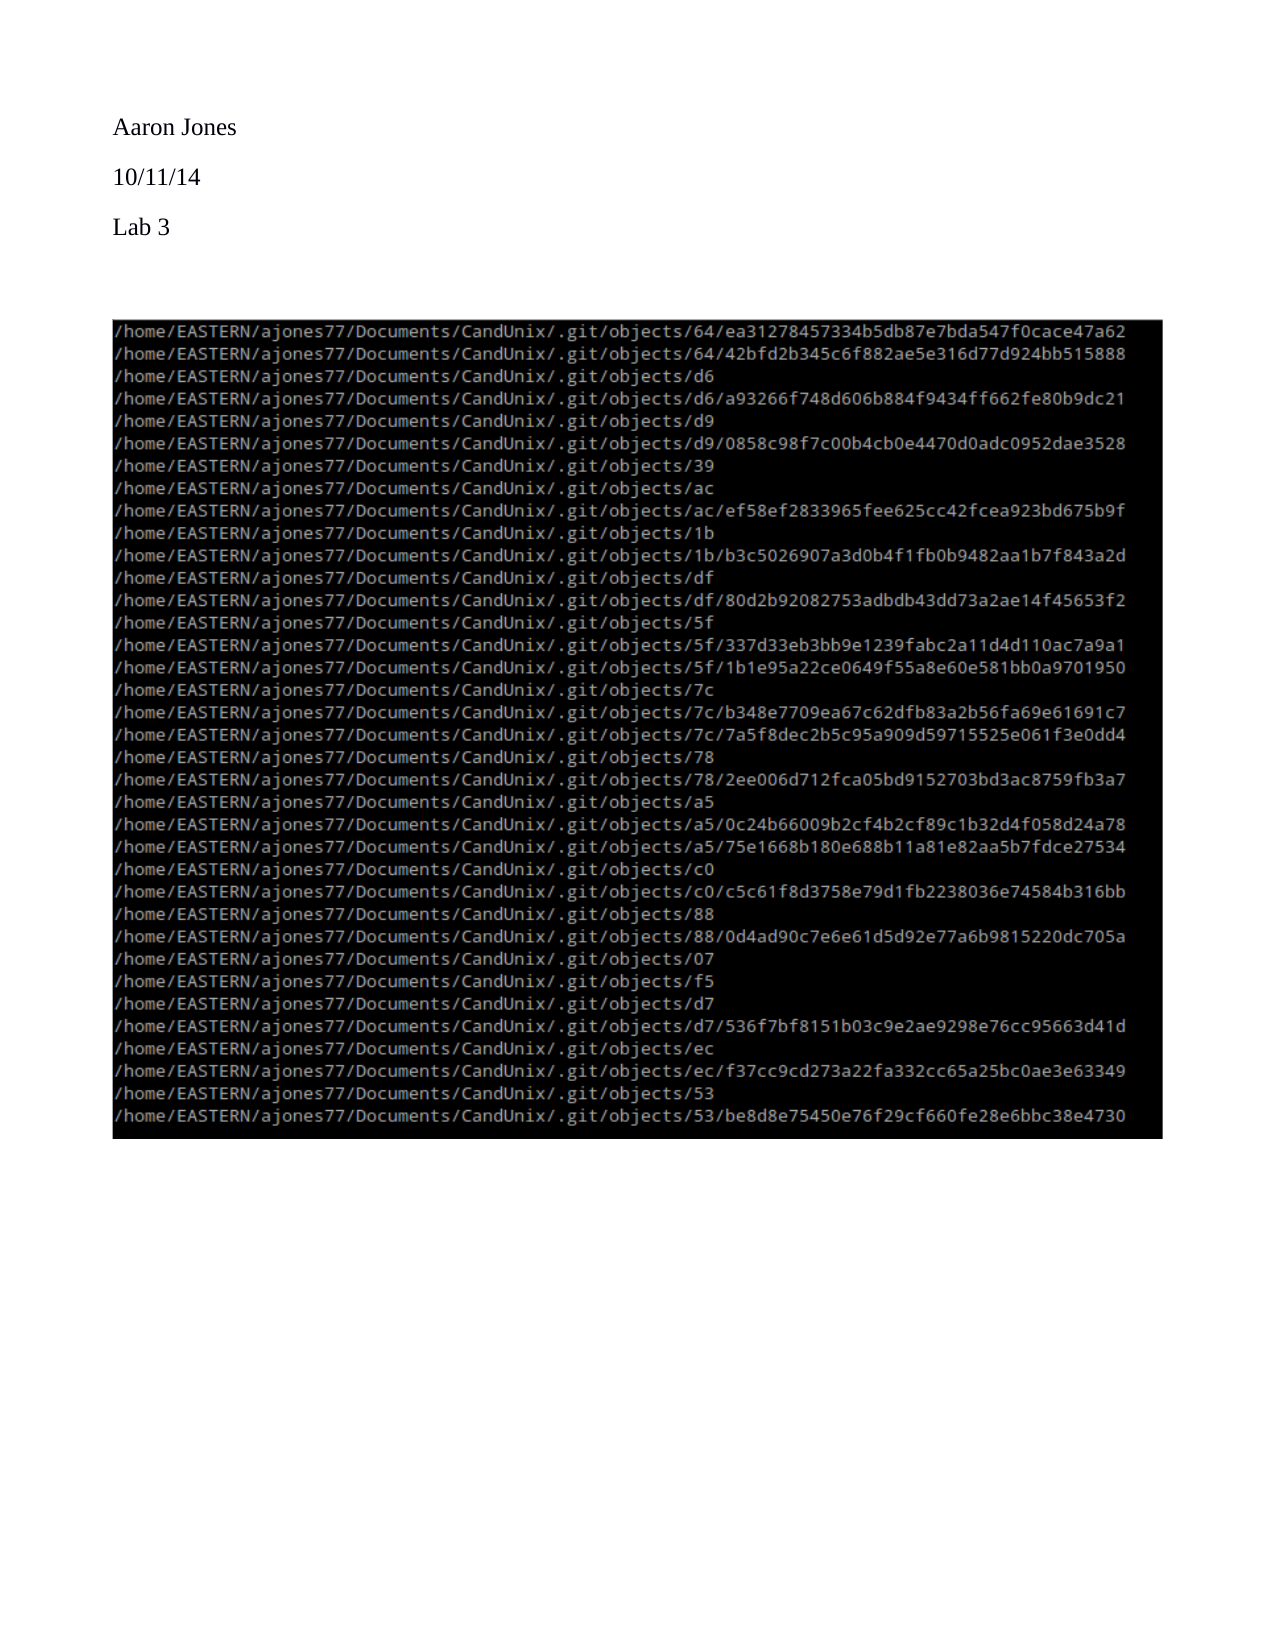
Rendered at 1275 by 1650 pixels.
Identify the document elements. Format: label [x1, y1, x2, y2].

picture [112, 319, 1163, 1139]
